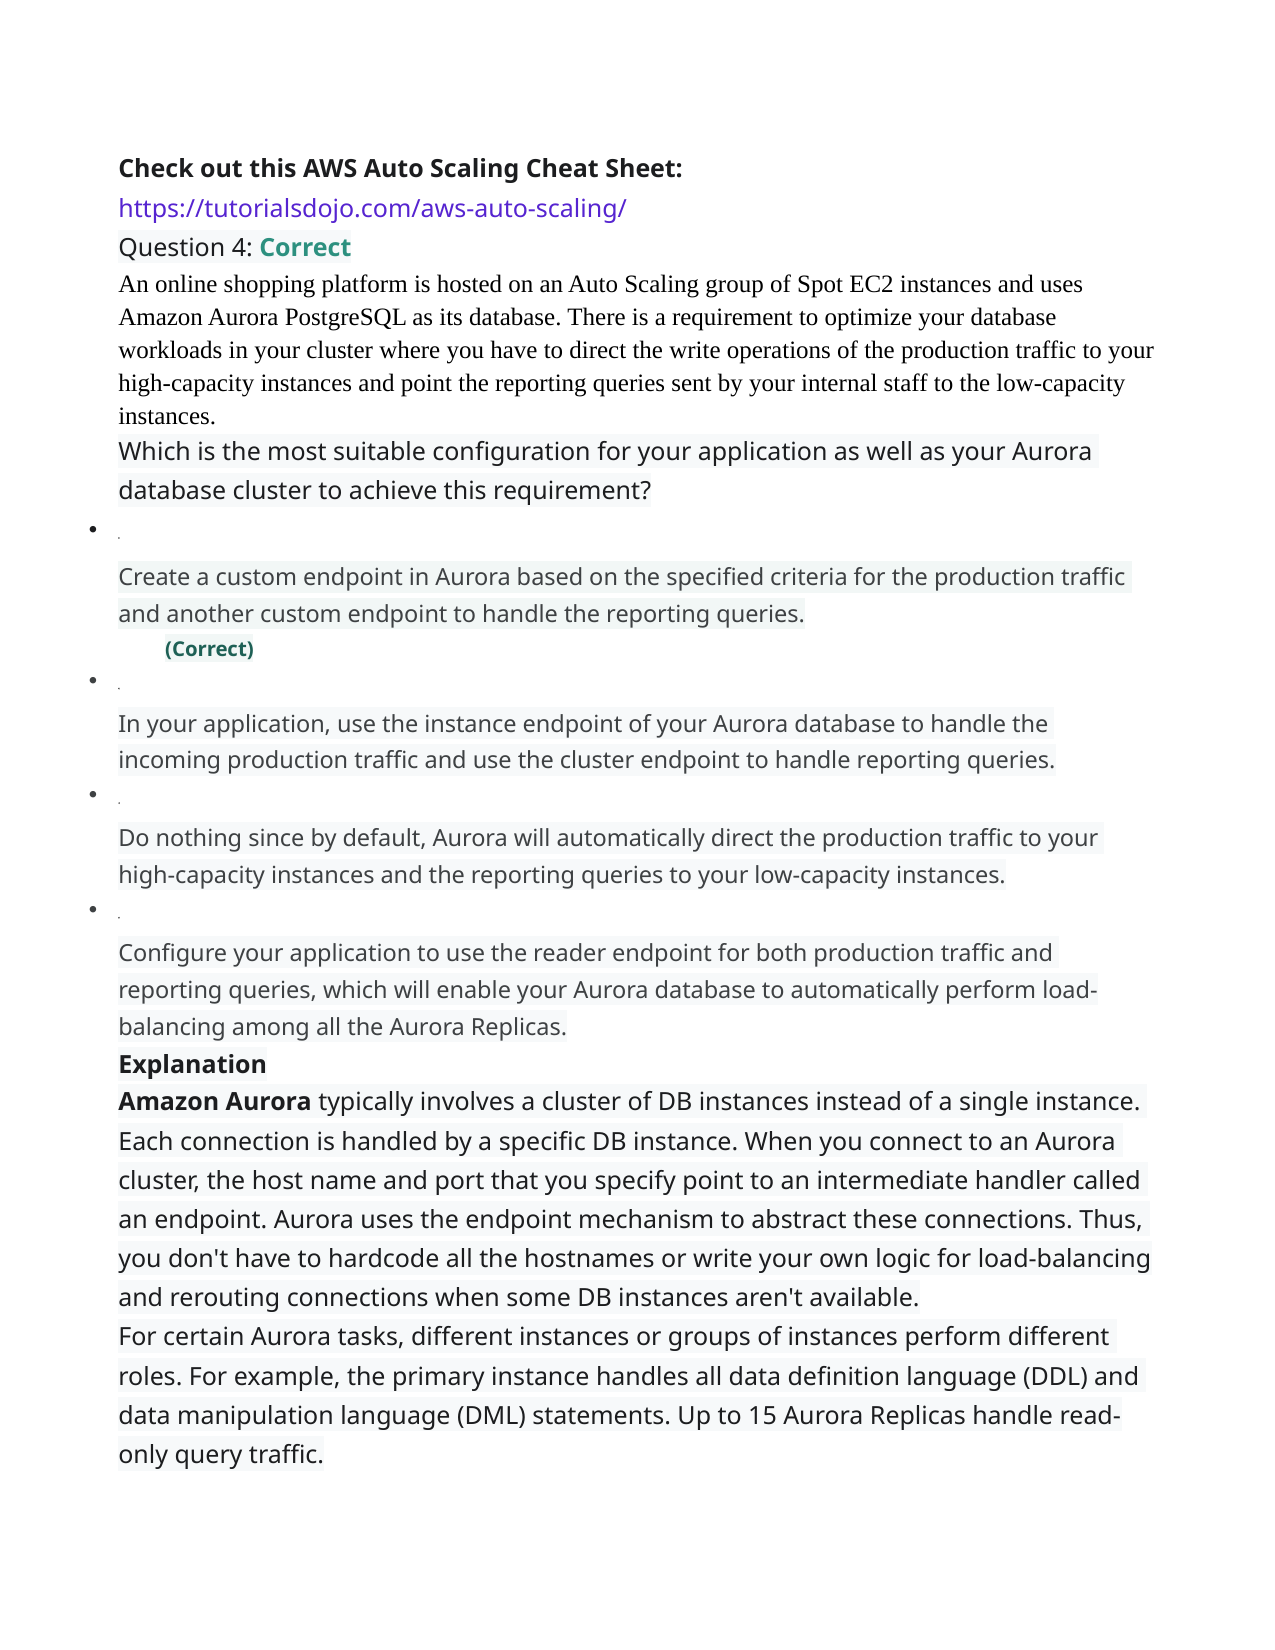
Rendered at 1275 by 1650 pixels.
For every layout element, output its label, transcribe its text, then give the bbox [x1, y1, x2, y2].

list ​ [118, 895, 1157, 924]
list Create a custom endpoint in Aurora based on the specified criteria for the production traffic and another custom endpoint to handle the reporting queries. [118, 561, 1157, 629]
subtitle Explanation [118, 1047, 1157, 1081]
text Question 4: Correct [118, 229, 1157, 263]
text https://tutorialsdojo.com/aws-auto-scaling/ [118, 190, 1157, 224]
list ​ [118, 666, 1157, 695]
list Configure your application to use the reader endpoint for both production traffic and reporting queries, which will enable your Aurora database to automatically perform load-balancing among all the Aurora Replicas. [118, 936, 1157, 1042]
list In your application, use the instance endpoint of your Aurora database to handle the incoming production traffic and use the cluster endpoint to handle reporting queries. [118, 707, 1157, 776]
text Amazon Aurora typically involves a cluster of DB instances instead of a single instance. Each connection is handled by a specific DB instance. When you connect to an Aurora cluster, the host name and port that you specify point to an intermediate handler called an endpoint. Aurora uses the endpoint mechanism to abstract these connections. Thus, you don't have to hardcode all the hostnames or write your own logic for load-balancing and rerouting connections when some DB instances aren't available. [118, 1084, 1157, 1314]
list Do nothing since by default, Aurora will automatically direct the production traffic to your high-capacity instances and the reporting queries to your low-capacity instances. [118, 822, 1157, 890]
text Which is the most suitable configuration for your application as well as your Aurora database cluster to achieve this requirement? [118, 434, 1157, 507]
list ​ [118, 781, 1157, 809]
text An online shopping platform is hosted on an Auto Scaling group of Spot EC2 instances and uses Amazon Aurora PostgreSQL as its database. There is a requirement to optimize your database workloads in your cluster where you have to direct the write operations of the production traffic to your high-capacity instances and point the reporting queries sent by your internal staff to the low-capacity instances. [118, 269, 1157, 429]
text Check out this AWS Auto Scaling Cheat Sheet: [118, 151, 1157, 185]
text For certain Aurora tasks, different instances or groups of instances perform different roles. For example, the primary instance handles all data definition language (DDL) and data manipulation language (DML) statements. Up to 15 Aurora Replicas handle read-only query traffic. [118, 1319, 1157, 1471]
list (Correct) [165, 634, 1157, 662]
list ​ [118, 512, 1157, 546]
